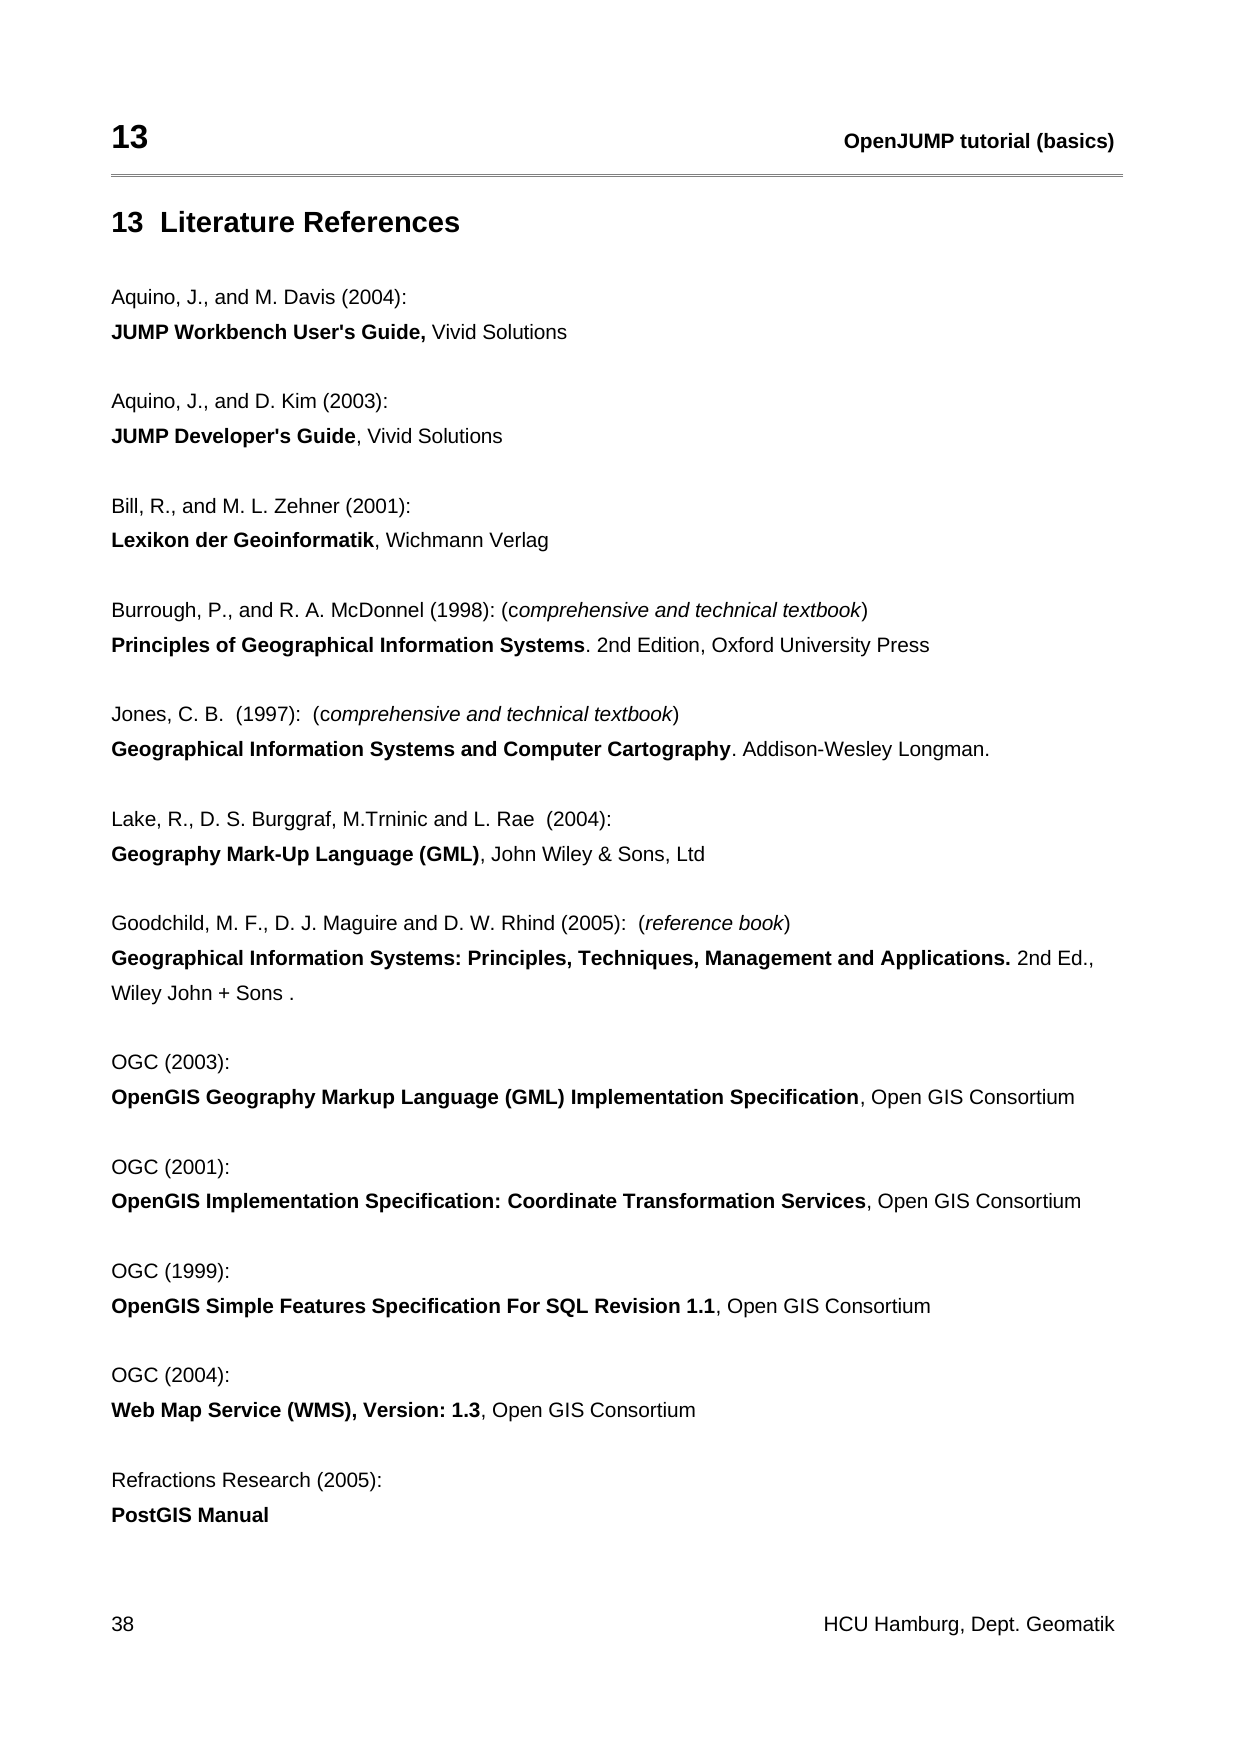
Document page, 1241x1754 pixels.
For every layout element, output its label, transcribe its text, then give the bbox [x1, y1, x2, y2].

text OpenGIS Geography Markup Language (GML) Implementation Specification, Open GIS Consortium [111, 1086, 1123, 1109]
text OGC (2004): [111, 1364, 1123, 1387]
text Lake, R., D. S. Burggraf, M.Trninic and L. Rae (2004): [111, 807, 1123, 831]
text Geographical Information Systems and Computer Cartography. Addison-Wesley Longman. [111, 738, 1123, 761]
text Bill, R., and M. L. Zehner (2001): [111, 494, 1123, 518]
text JUMP Developer's Guide, Vivid Solutions [111, 425, 1123, 448]
text OGC (2003): [111, 1051, 1123, 1074]
text JUMP Workbench User's Guide, Vivid Solutions [111, 320, 1123, 344]
text Refractions Research (2005): [111, 1468, 1123, 1492]
text OpenGIS Simple Features Specification For SQL Revision 1.1, Open GIS Consortium [111, 1294, 1123, 1318]
text Geographical Information Systems: Principles, Techniques, Management and Applications. 2nd Ed., Wiley John + Sons . [111, 947, 1123, 1005]
text Aquino, J., and M. Davis (2004): [111, 286, 1123, 309]
text Aquino, J., and D. Kim (2003): [111, 390, 1123, 413]
text Burrough, P., and R. A. McDonnel (1998): (comprehensive and technical textbook) [111, 599, 1123, 622]
text Goodchild, M. F., D. J. Maguire and D. W. Rhind (2005): (reference book) [111, 912, 1123, 935]
text Principles of Geographical Information Systems. 2nd Edition, Oxford University Press [111, 633, 1123, 657]
text OGC (1999): [111, 1260, 1123, 1283]
text PostGIS Manual [111, 1503, 1123, 1527]
text OpenGIS Implementation Specification: Coordinate Transformation Services, Open GIS Consortium [111, 1190, 1123, 1213]
text Geography Mark-Up Language (GML), John Wiley & Sons, Ltd [111, 842, 1123, 866]
text Web Map Service (WMS), Version: 1.3, Open GIS Consortium [111, 1399, 1123, 1422]
text Lexikon der Geoinformatik, Wichmann Verlag [111, 529, 1123, 552]
text OGC (2001): [111, 1155, 1123, 1179]
text Jones, C. B. (1997): (comprehensive and technical textbook) [111, 703, 1123, 726]
subtitle Literature References [111, 206, 1123, 238]
